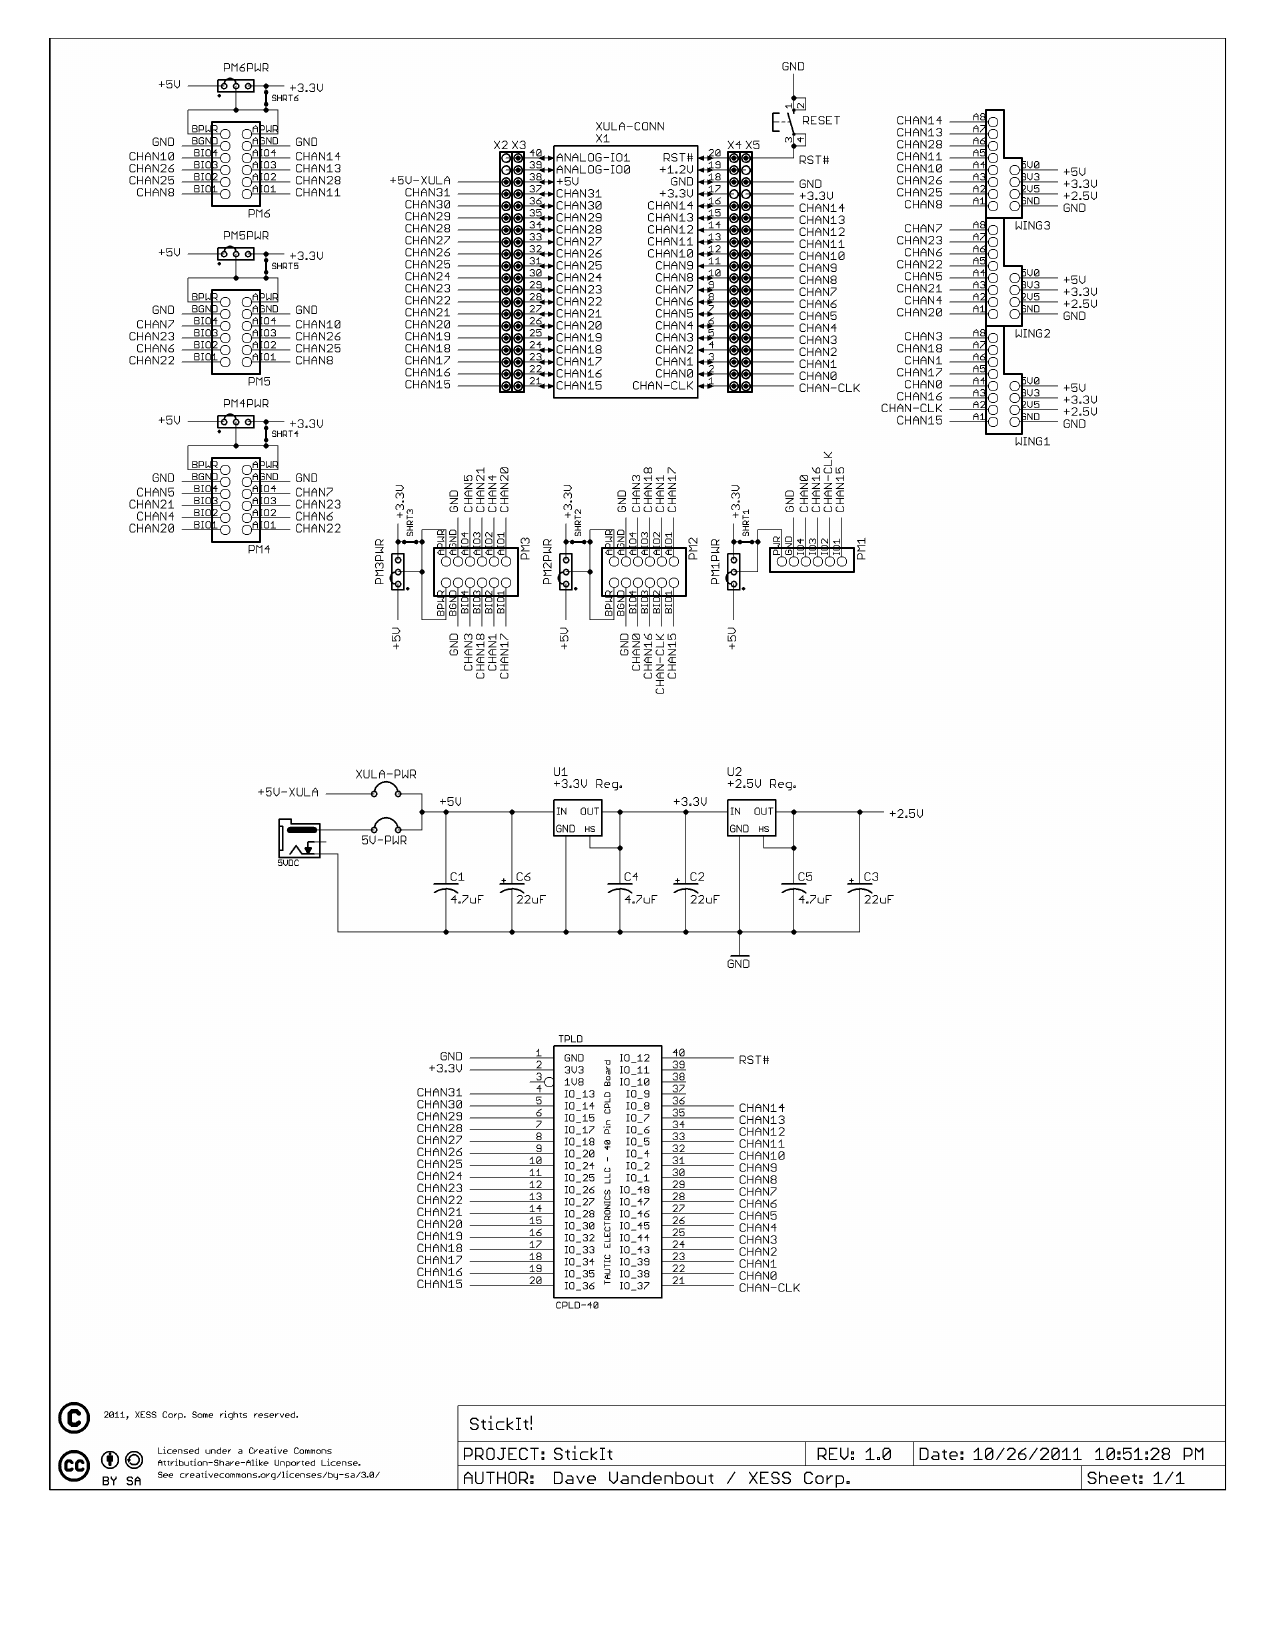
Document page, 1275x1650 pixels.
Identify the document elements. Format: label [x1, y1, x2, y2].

picture [49, 38, 1227, 1491]
